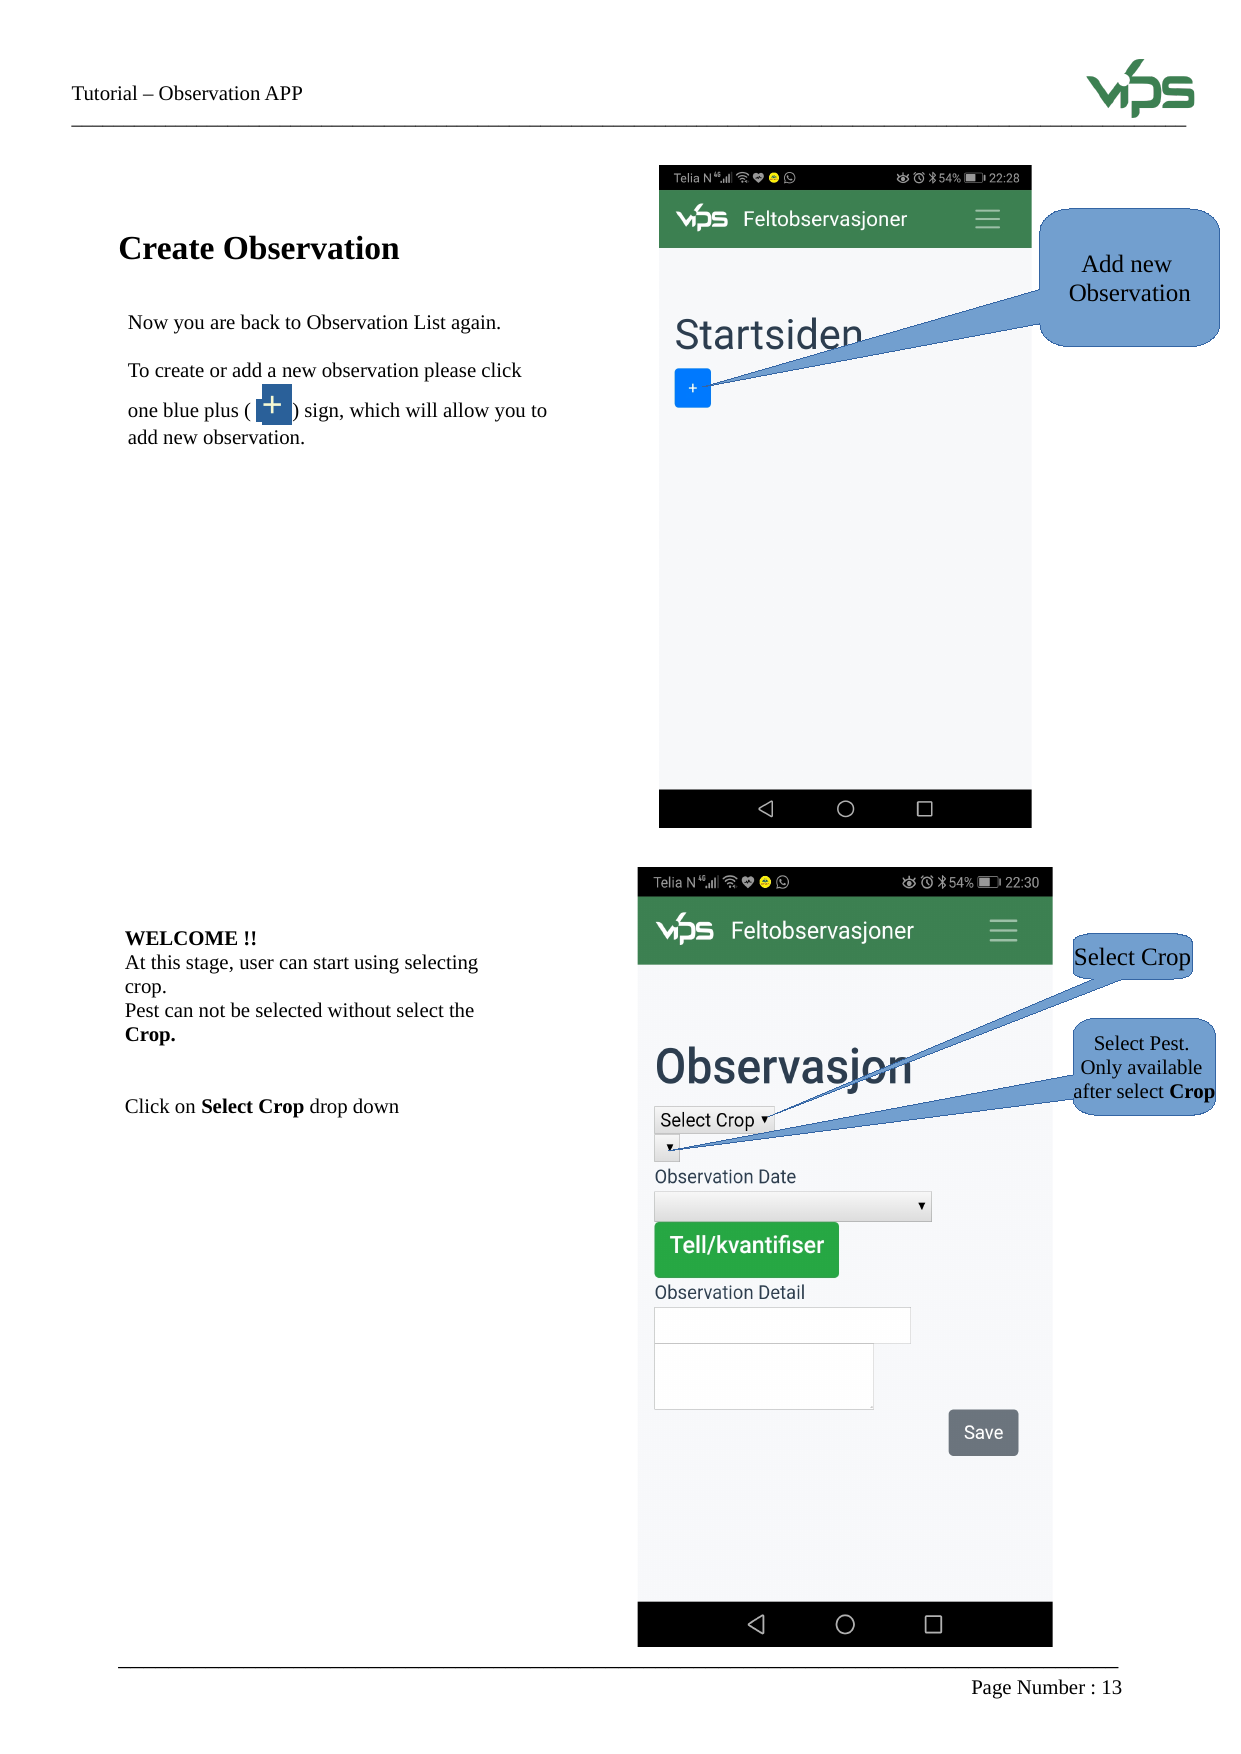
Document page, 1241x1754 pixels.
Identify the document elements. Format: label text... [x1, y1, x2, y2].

picture [1086, 59, 1195, 118]
subtitle Create Observation [118, 228, 659, 266]
picture [637, 867, 1053, 1647]
picture [659, 165, 1032, 828]
